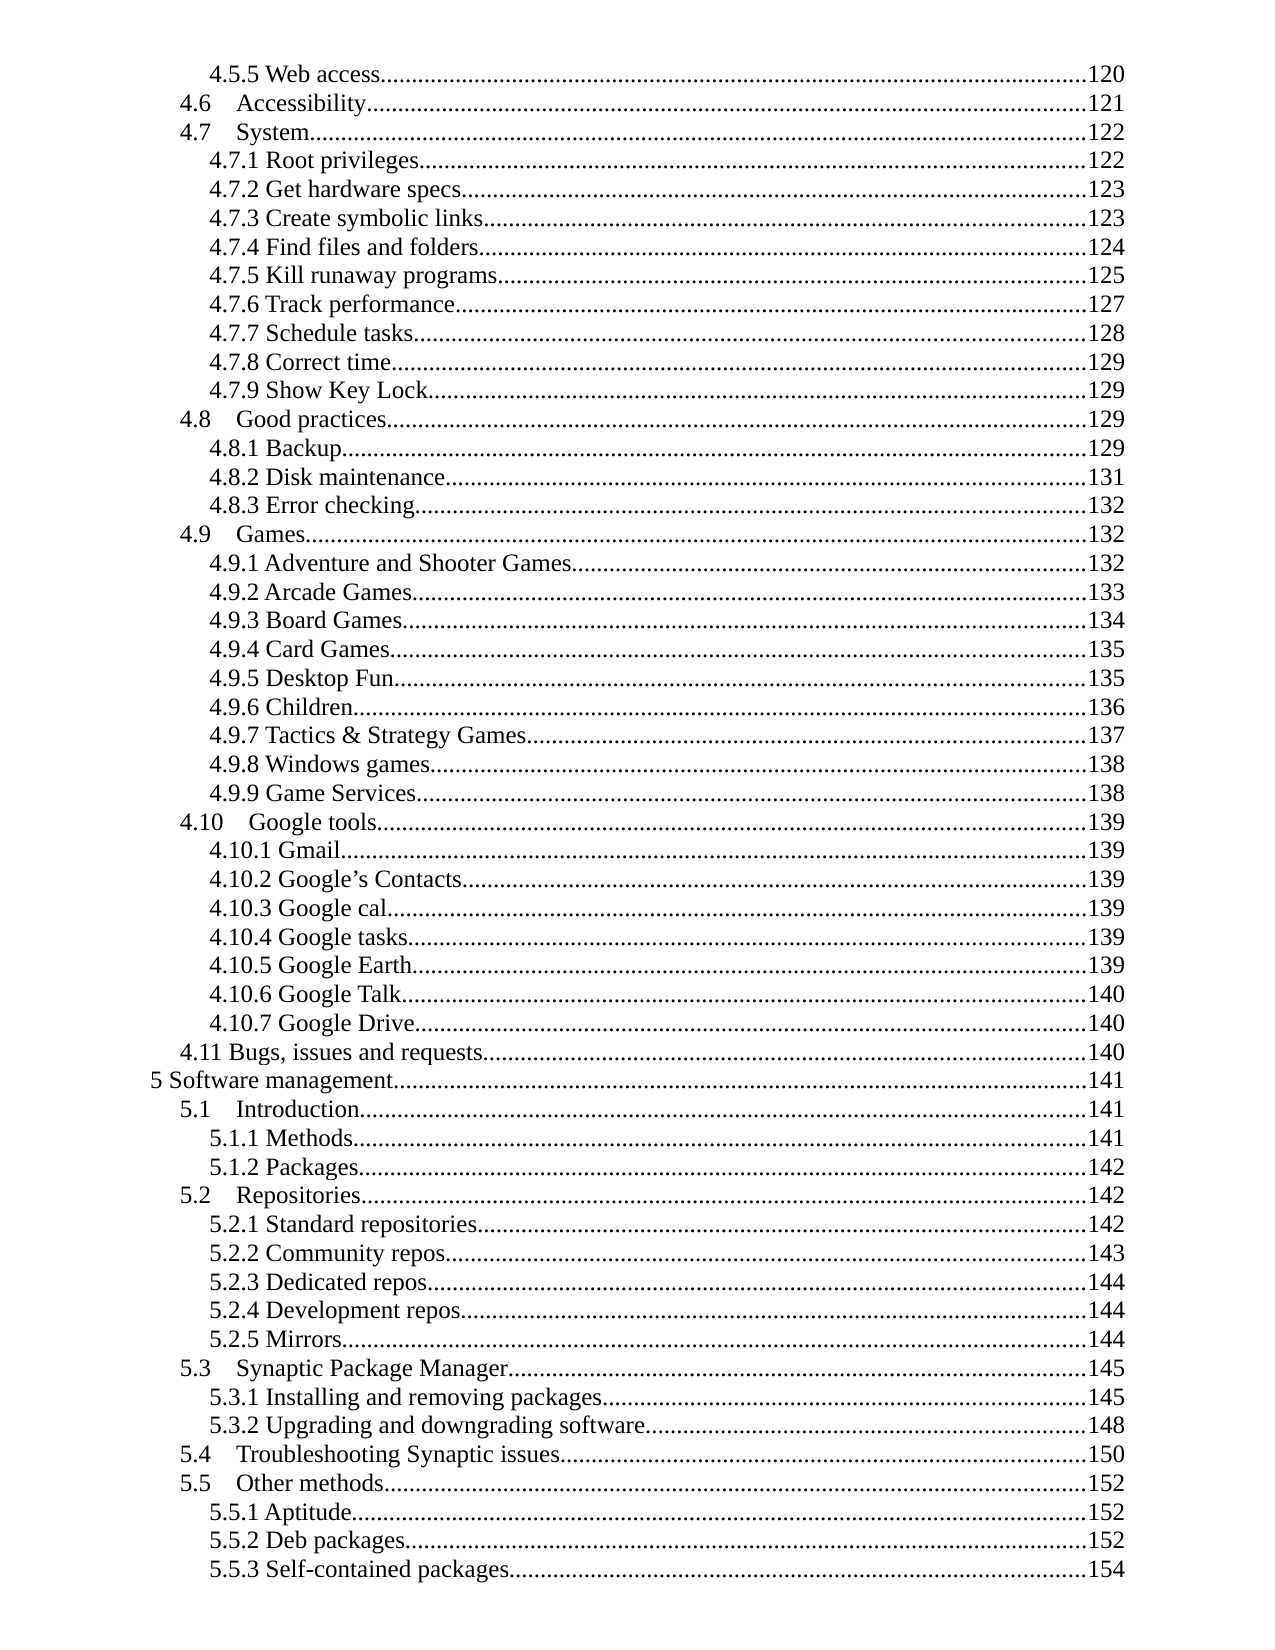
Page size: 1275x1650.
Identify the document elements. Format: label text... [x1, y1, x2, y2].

text 5.2.5 Mirrors 144 [209, 1324, 1125, 1353]
text 4.10.4 Google tasks 139 [209, 922, 1125, 950]
text 4.7.5 Kill runaway programs 125 [209, 260, 1125, 289]
text 5.5.2 Deb packages 152 [209, 1525, 1125, 1554]
text 4.7.8 Correct time 129 [209, 347, 1125, 375]
text 4.10.6 Google Talk 140 [209, 979, 1125, 1008]
text 5.1.2 Packages 142 [209, 1152, 1125, 1180]
text 4.7.6 Track performance 127 [209, 289, 1125, 318]
text 4.7.4 Find files and folders 124 [209, 232, 1125, 260]
text 4.10.5 Google Earth 139 [209, 950, 1125, 979]
text 4.9.9 Game Services 138 [209, 778, 1125, 807]
text 4.9.6 Children 136 [209, 692, 1125, 720]
text 5.3.1 Installing and removing packages 145 [209, 1382, 1125, 1410]
text 5.2.1 Standard repositories 142 [209, 1209, 1125, 1238]
text 4.7.2 Get hardware specs 123 [209, 174, 1125, 203]
text 4.9.8 Windows games 138 [209, 749, 1125, 778]
text 4.9.3 Board Games 134 [209, 605, 1125, 634]
text 5.5.3 Self-contained packages 154 [209, 1554, 1125, 1583]
text 5.2.3 Dedicated repos 144 [209, 1267, 1125, 1295]
text 4.7.3 Create symbolic links 123 [209, 203, 1125, 232]
text 4.8.1 Backup 129 [209, 433, 1125, 462]
text 4.10.2 Google’s Contacts 139 [209, 864, 1125, 893]
text 5.5.1 Aptitude 152 [209, 1497, 1125, 1525]
text 4.5.5 Web access 120 [209, 59, 1125, 88]
text 4.8.3 Error checking 132 [209, 490, 1125, 519]
text 4.9.7 Tactics & Strategy Games 137 [209, 720, 1125, 749]
text 4.10.3 Google cal 139 [209, 893, 1125, 922]
text 5.3.2 Upgrading and downgrading software 148 [209, 1410, 1125, 1439]
text 5.2.2 Community repos 143 [209, 1238, 1125, 1267]
text 4.7.9 Show Key Lock 129 [209, 375, 1125, 404]
text 5.2.4 Development repos 144 [209, 1295, 1125, 1324]
text 4.7.7 Schedule tasks 128 [209, 318, 1125, 347]
text 4.10.1 Gmail 139 [209, 835, 1125, 864]
text 4.9.4 Card Games 135 [209, 634, 1125, 663]
text 4.10.7 Google Drive 140 [209, 1008, 1125, 1037]
text 4.9.5 Desktop Fun 135 [209, 663, 1125, 692]
text 4.9.1 Adventure and Shooter Games 132 [209, 548, 1125, 577]
text 4.9.2 Arcade Games 133 [209, 577, 1125, 605]
text 4.8.2 Disk maintenance 131 [209, 462, 1125, 490]
text 4.7.1 Root privileges 122 [209, 145, 1125, 174]
text 5.1.1 Methods 141 [209, 1123, 1125, 1152]
